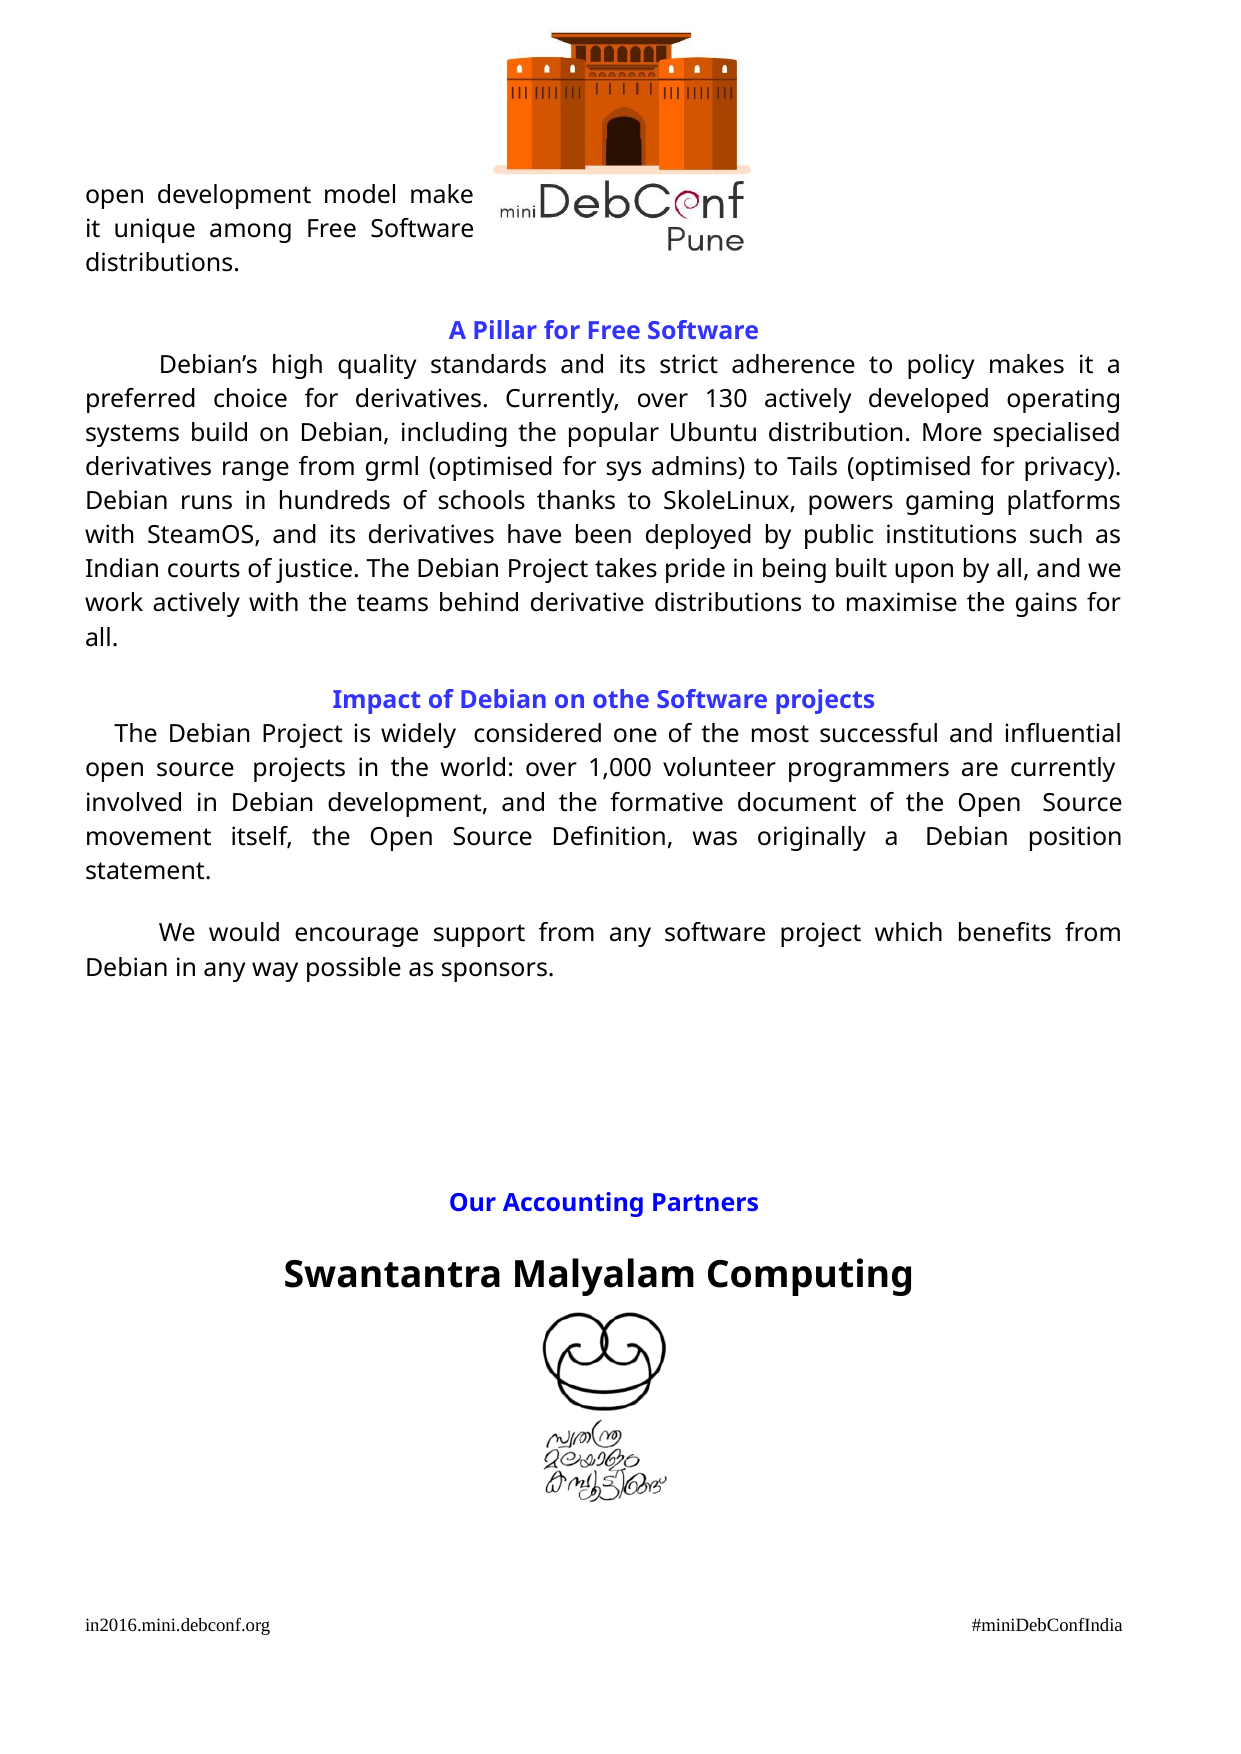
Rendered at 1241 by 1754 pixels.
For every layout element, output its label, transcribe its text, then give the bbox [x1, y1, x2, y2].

text Debian’s high quality standards and its strict adherence to policy makes it a preferred choice for derivatives. Currently, over 130 actively developed operating systems build on Debian, including the popular Ubuntu distribution. More specialised derivatives range from grml (optimised for sys admins) to Tails (optimised for privacy). Debian runs in hundreds of schools thanks to SkoleLinux, powers gaming platforms with SteamOS, and its derivatives have been deployed by public institutions such as Indian courts of justice. The Debian Project takes pride in being built upon by all, and we work actively with the teams behind derivative distributions to maximise the gains for all. [85, 347, 1123, 653]
text Our Accounting Partners [85, 1184, 1123, 1218]
text A Pillar for Free Software [85, 313, 1123, 347]
text We would encourage support from any software project which benefits from Debian in any way possible as sponsors. [85, 915, 1123, 983]
text Impact of Debian on othe Software projects [85, 682, 1123, 716]
text Swantantra Malyalam Computing [85, 1247, 1123, 1298]
text [798, 176, 1123, 278]
text open development model make it unique among Free Software distributions. [85, 176, 474, 278]
text The Debian Project is widely considered one of the most successful and influential open source projects in the world: over 1,000 volunteer programmers are currently involved in Debian development, and the formative document of the Open Source movement itself, the Open Source Definition, was originally a Debian position statement. [85, 716, 1123, 886]
picture [474, 0, 798, 298]
picture [523, 1298, 684, 1524]
